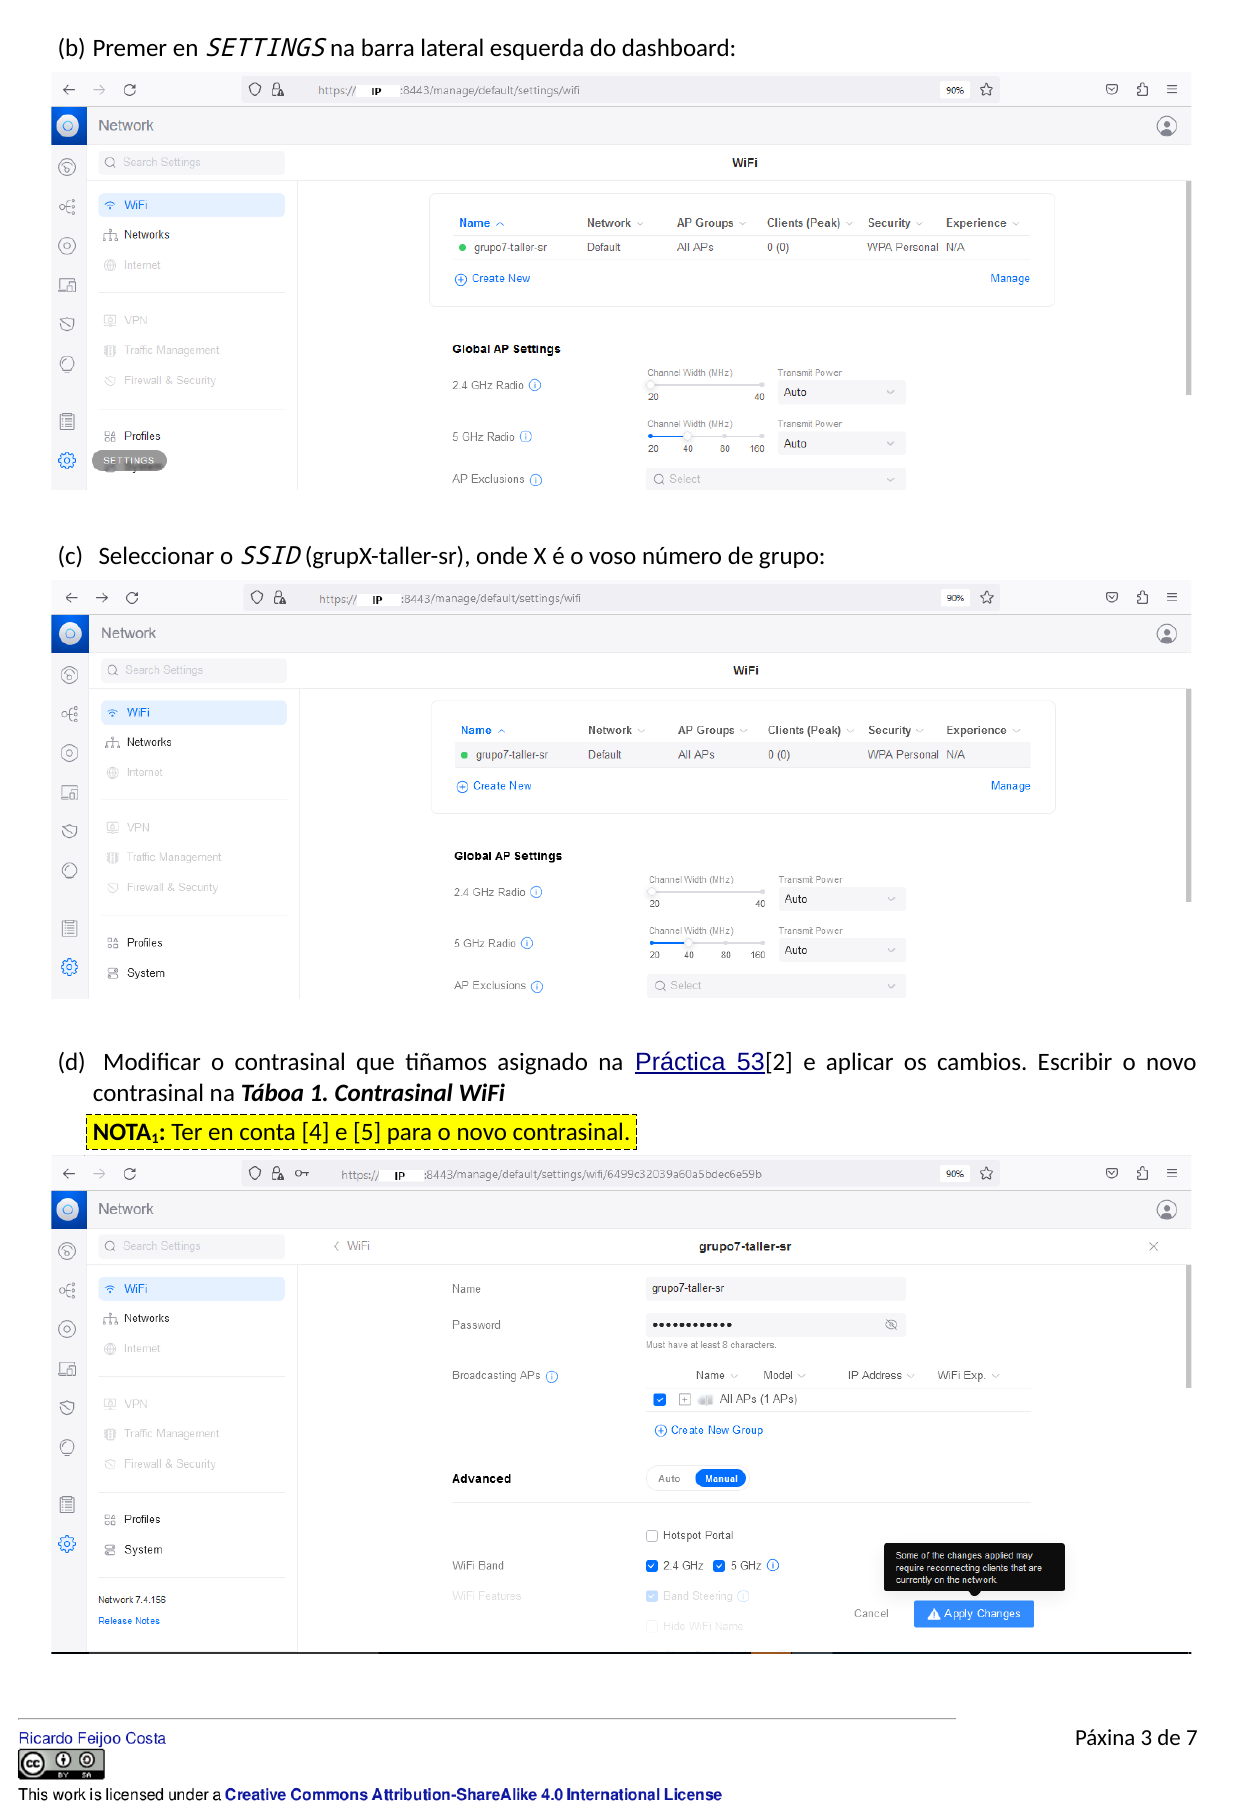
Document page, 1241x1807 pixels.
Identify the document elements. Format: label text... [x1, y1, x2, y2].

picture [51, 1155, 1192, 1654]
picture [51, 72, 1192, 490]
list Premer en SETTINGS na barra lateral esquerda do dashboard: [57, 30, 1197, 64]
picture [8, 1713, 957, 1805]
list NOTA1: Ter en conta [4] e [5] para o novo contrasinal. [57, 1116, 1197, 1147]
list Modificar o contrasinal que tiñamos asignado na Práctica 53[2] e aplicar os cambios. Escribir o novo contrasinal na Táboa 1. Contrasinal WiFi [57, 1046, 1197, 1107]
picture [51, 580, 1192, 999]
list Seleccionar o SSID (grupX-taller-sr), onde X é o voso número de grupo: [57, 537, 1197, 571]
